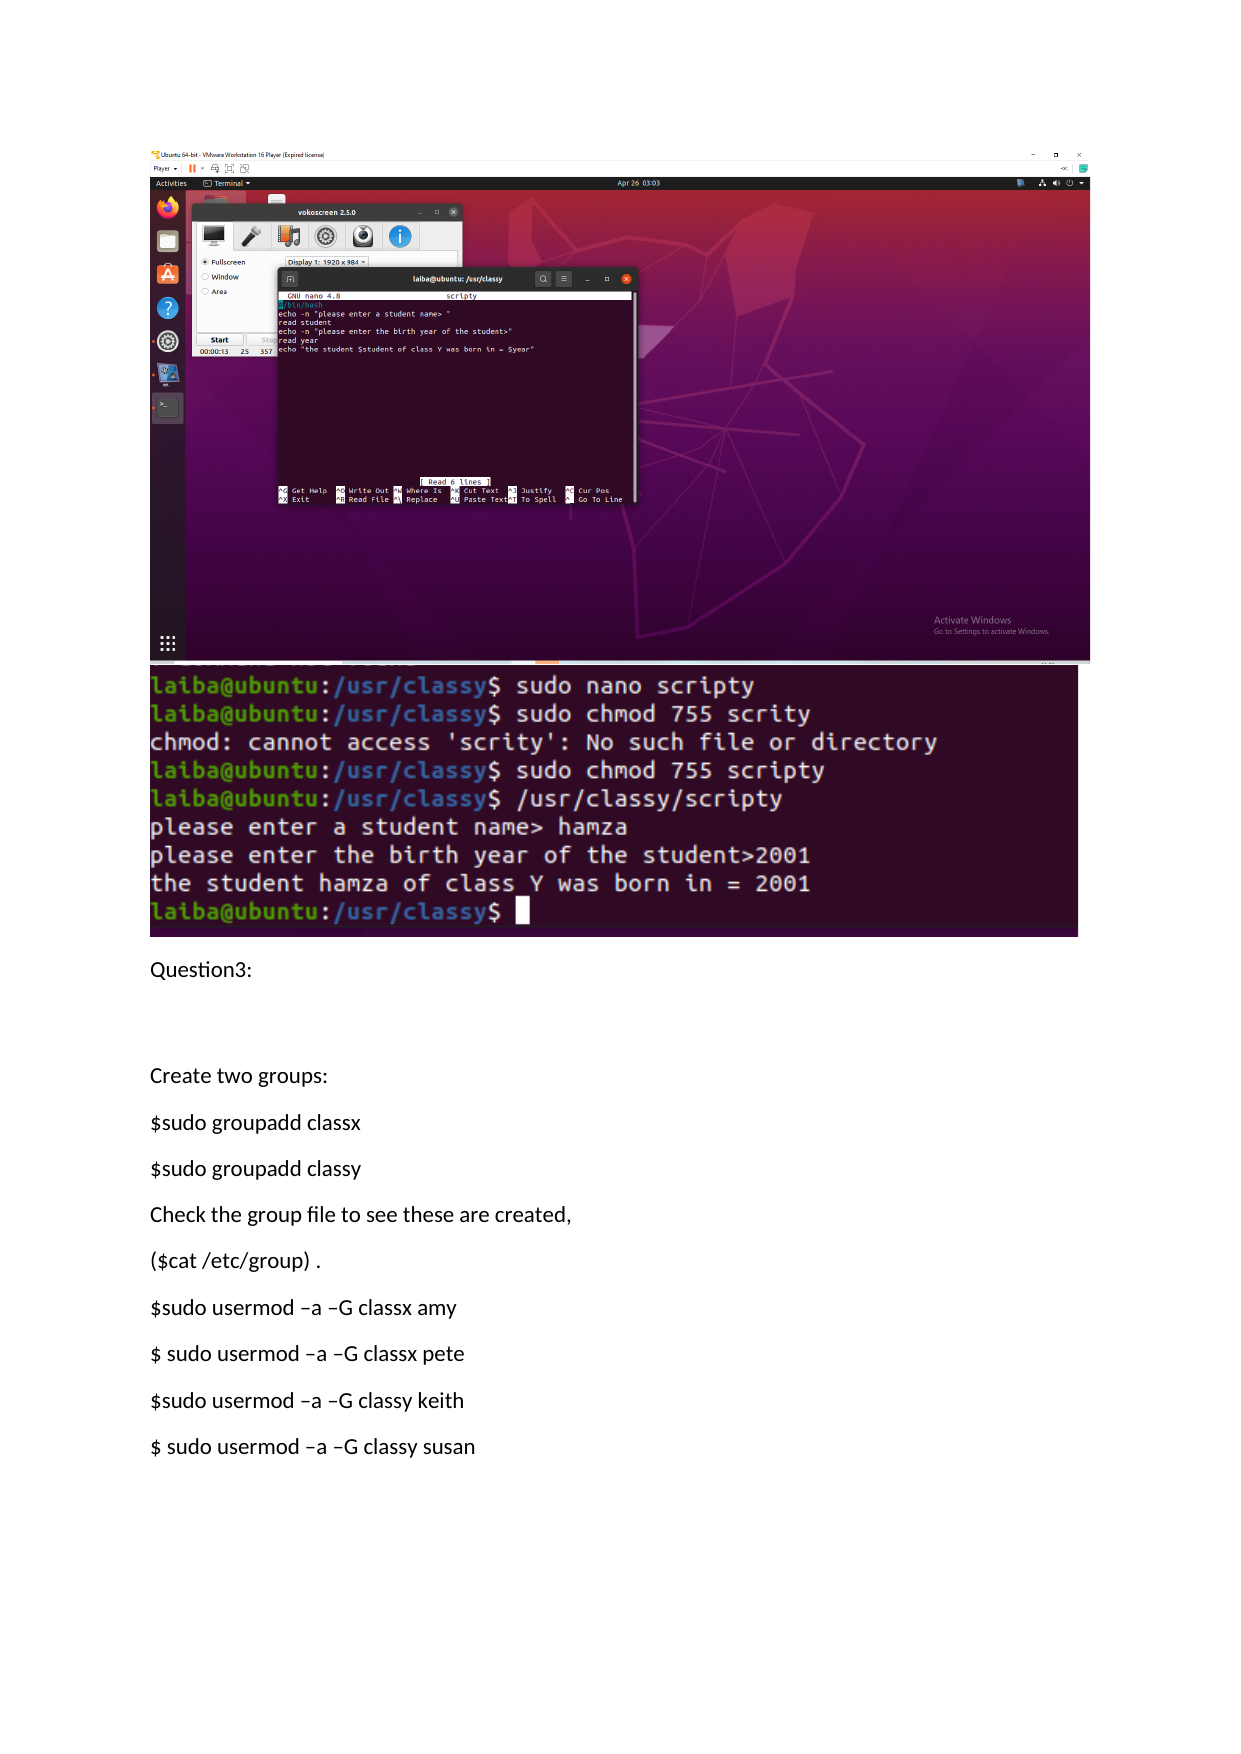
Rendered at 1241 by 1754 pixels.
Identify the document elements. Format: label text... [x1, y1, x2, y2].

text Question3: [150, 955, 1090, 983]
text $ sudo usermod –a –G classx pete [150, 1339, 1090, 1367]
text Create two groups: [150, 1061, 1090, 1089]
text $sudo groupadd classy [150, 1154, 1090, 1182]
text ($cat /etc/group) . [150, 1247, 1090, 1275]
text $sudo groupadd classx [150, 1108, 1090, 1136]
text $sudo usermod –a –G classx amy [150, 1293, 1090, 1321]
text $ sudo usermod –a –G classy susan [150, 1432, 1090, 1460]
text $sudo usermod –a –G classy keith [150, 1386, 1090, 1414]
text Check the group file to see these are created, [150, 1200, 1090, 1228]
